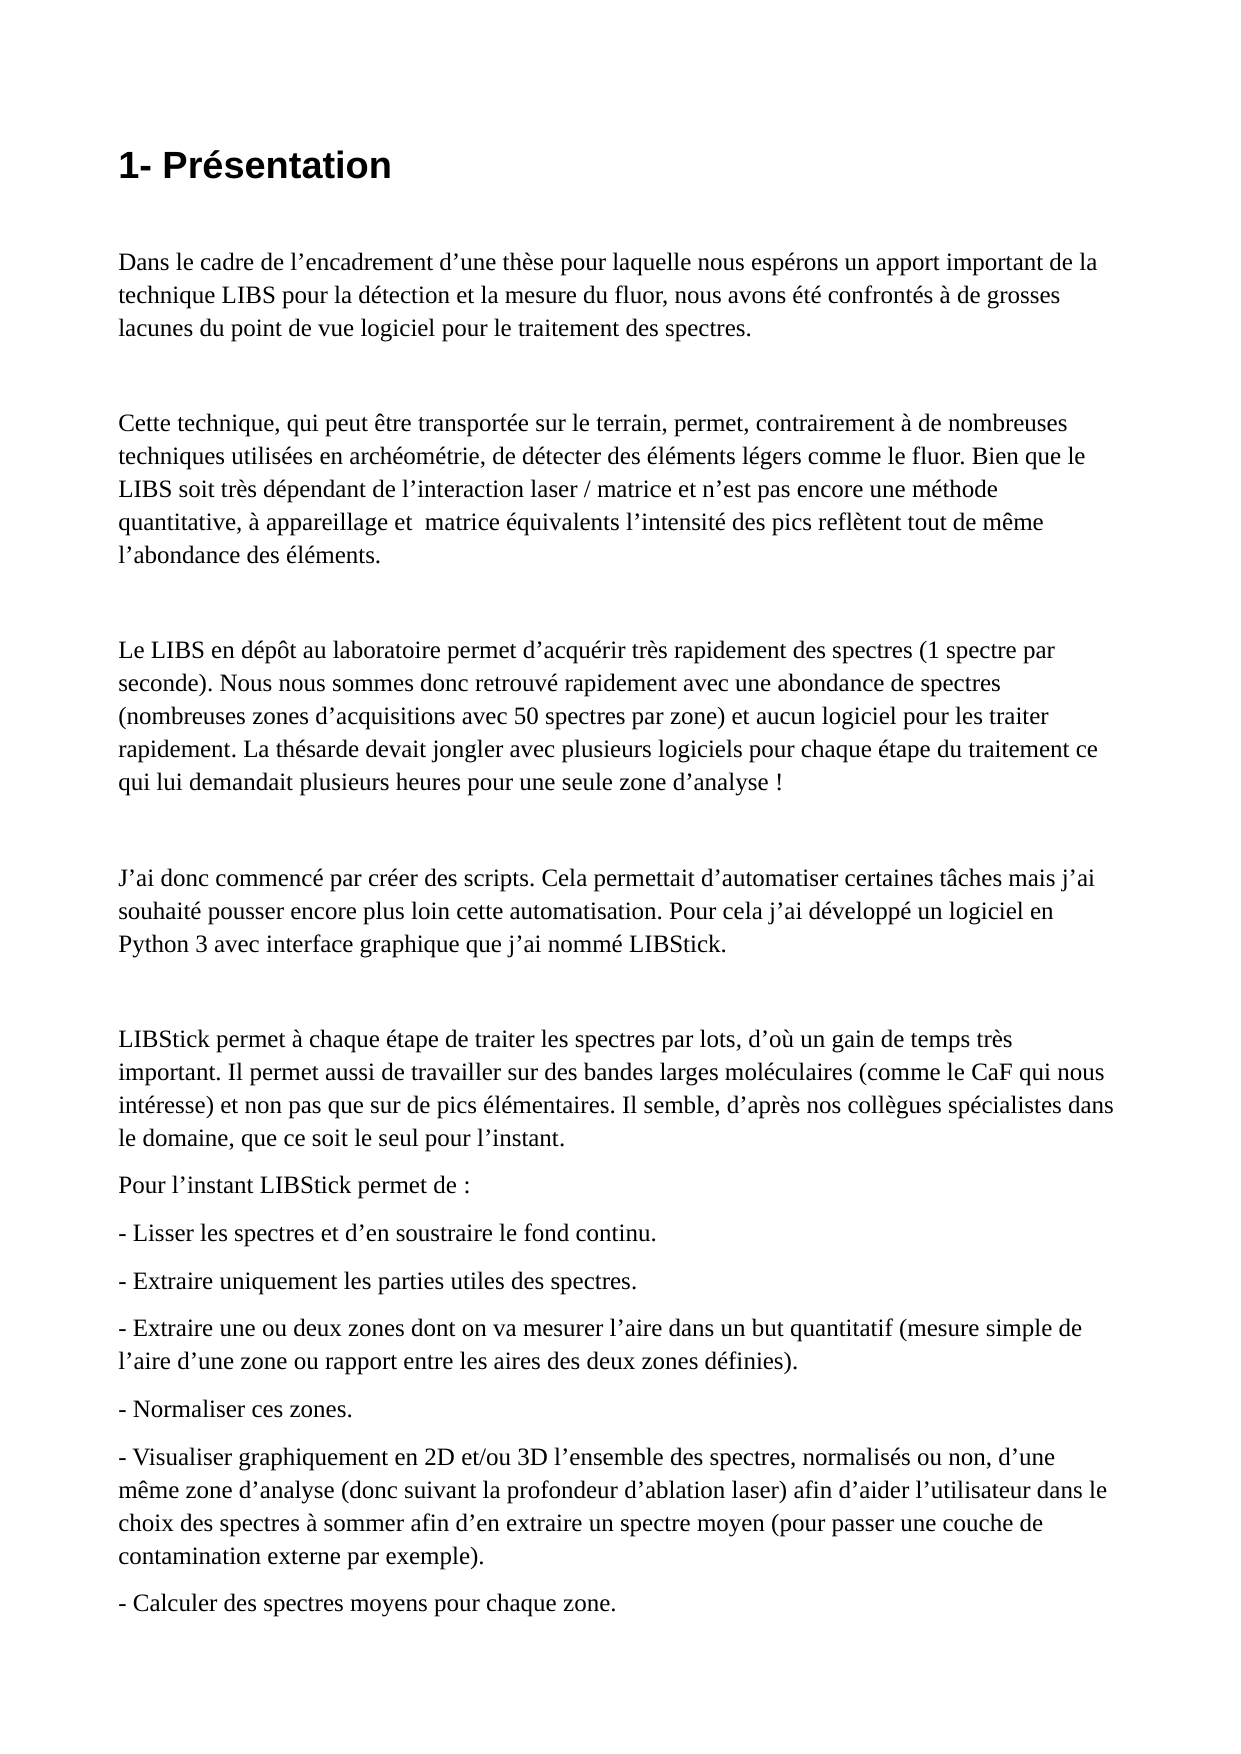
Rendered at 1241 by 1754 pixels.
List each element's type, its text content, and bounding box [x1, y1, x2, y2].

subtitle 1- Présentation [118, 143, 1122, 187]
text - Visualiser graphiquement en 2D et/ou 3D l’ensemble des spectres, normalisés ou non, d’une même zone d’analyse (donc suivant la profondeur d’ablation laser) afin d’aider l’utilisateur dans le choix des spectres à sommer afin d’en extraire un spectre moyen (pour passer une couche de contamination externe par exemple). [118, 1442, 1122, 1569]
text J’ai donc commencé par créer des scripts. Cela permettait d’automatiser certaines tâches mais j’ai souhaité pousser encore plus loin cette automatisation. Pour cela j’ai développé un logiciel en Python 3 avec interface graphique que j’ai nommé LIBStick. [118, 863, 1122, 957]
text LIBStick permet à chaque étape de traiter les spectres par lots, d’où un gain de temps très important. Il permet aussi de travailler sur des bandes larges moléculaires (comme le CaF qui nous intéresse) et non pas que sur de pics élémentaires. Il semble, d’après nos collègues spécialistes dans le domaine, que ce soit le seul pour l’instant. [118, 1024, 1122, 1152]
text - Normaliser ces zones. [118, 1394, 1122, 1423]
text Pour l’instant LIBStick permet de : [118, 1171, 1122, 1199]
text Cette technique, qui peut être transportée sur le terrain, permet, contrairement à de nombreuses techniques utilisées en archéométrie, de détecter des éléments légers comme le fluor. Bien que le LIBS soit très dépendant de l’interaction laser / matrice et n’est pas encore une méthode quantitative, à appareillage et matrice équivalents l’intensité des pics reflètent tout de même l’abondance des éléments. [118, 408, 1122, 569]
text - Lisser les spectres et d’en soustraire le fond continu. [118, 1218, 1122, 1247]
text - Extraire uniquement les parties utiles des spectres. [118, 1266, 1122, 1294]
text - Extraire une ou deux zones dont on va mesurer l’aire dans un but quantitatif (mesure simple de l’aire d’une zone ou rapport entre les aires des deux zones définies). [118, 1313, 1122, 1375]
text Le LIBS en dépôt au laboratoire permet d’acquérir très rapidement des spectres (1 spectre par seconde). Nous nous sommes donc retrouvé rapidement avec une abondance de spectres (nombreuses zones d’acquisitions avec 50 spectres par zone) et aucun logiciel pour les traiter rapidement. La thésarde devait jongler avec plusieurs logiciels pour chaque étape du traitement ce qui lui demandait plusieurs heures pour une seule zone d’analyse ! [118, 635, 1122, 796]
text Dans le cadre de l’encadrement d’une thèse pour laquelle nous espérons un apport important de la technique LIBS pour la détection et la mesure du fluor, nous avons été confrontés à de grosses lacunes du point de vue logiciel pour le traitement des spectres. [118, 247, 1122, 342]
text - Calculer des spectres moyens pour chaque zone. [118, 1588, 1122, 1617]
